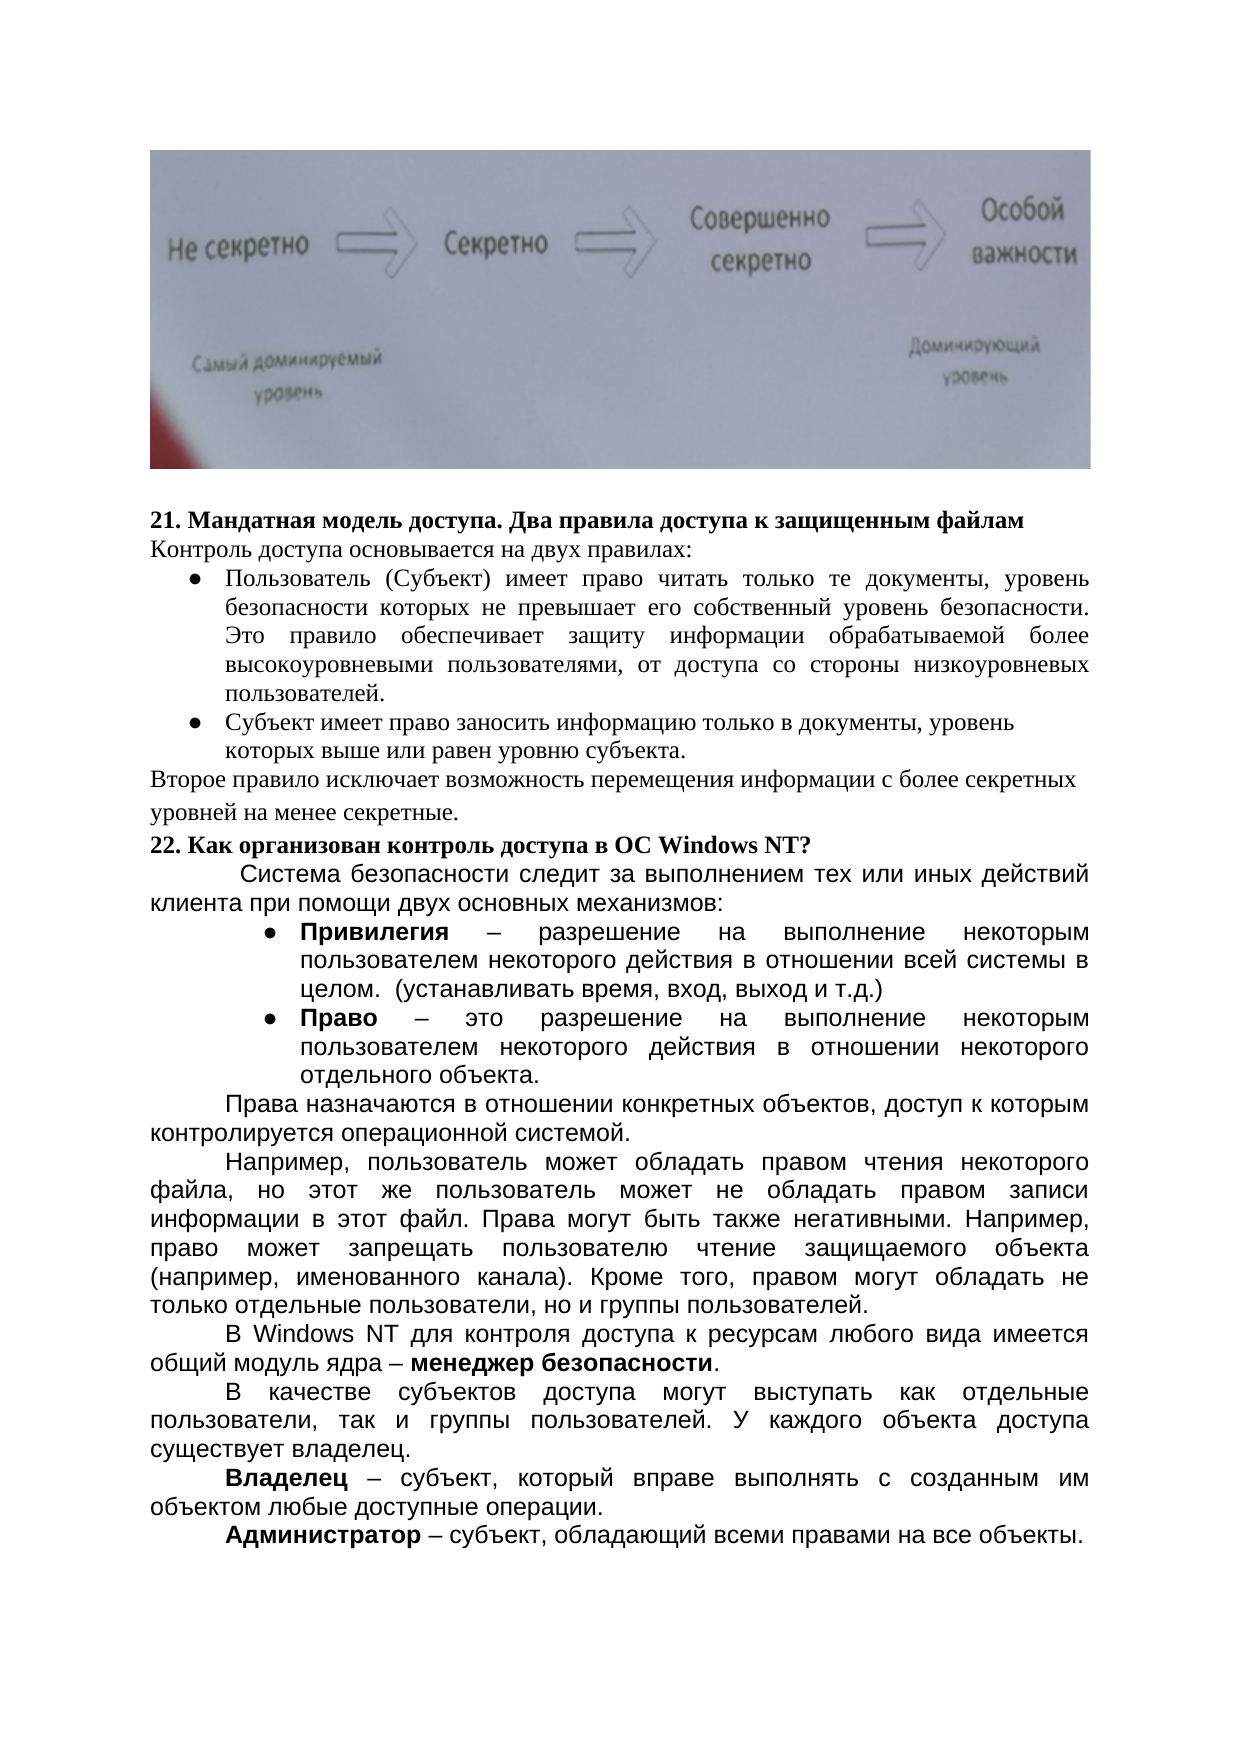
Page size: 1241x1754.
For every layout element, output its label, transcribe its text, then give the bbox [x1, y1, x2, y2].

text Например, пользователь может обладать правом чтения некоторого файла, но этот же пользователь может не обладать правом записи информации в этот файл. Права могут быть так­же негативными. Например, право может запрещать пользователю чтение защищаемого объекта (например, именованного канала). Кроме того, правом могут обладать не только отдельные пользователи, но и группы пользователей. [150, 1147, 1090, 1319]
picture [150, 150, 1091, 469]
title Пользователь (Субъект) имеет право читать только те документы, уровень безопасности которых не превышает его собственный уровень безопасности. Это правило обеспечивает защиту информации обрабатываемой более высокоуровневыми пользователями, от доступа со стороны низкоуровневых пользователей. [187, 563, 1090, 707]
list Привилегия – разрешение на выполнение некоторым пользователем некоторого действия в отношении всей системы в целом. (устанавливать время, вход, выход и т.д.) [262, 917, 1090, 1003]
title 22. Как организован контроль доступа в ОС Windows NT? [150, 830, 1090, 859]
title Контроль доступа основывается на двух правилах: [150, 534, 1090, 563]
title 21. Мандатная модель доступа. Два правила доступа к защищенным файлам [150, 506, 1090, 534]
text Владелец – субъект, который вправе выполнять с созданным им объектом любые доступные операции. [150, 1463, 1090, 1520]
text Администратор – субъект, обладающий всеми правами на все объекты. [150, 1520, 1090, 1549]
list Право – это разрешение на выполнение некоторым пользователем некоторого действия в отношении некоторого отдельного объекта. [262, 1003, 1090, 1089]
title Субъект имеет право заносить информацию только в документы, уровень которых выше или равен уровню субъекта. [187, 707, 1090, 764]
text В Windows NT для контроля доступа к ресурсам любого вида имеется общий модуль ядра – менеджер безопасности. [150, 1319, 1090, 1377]
text Права назначаются в отношении конкретных объектов, доступ к которым контролируется операционной системой. [150, 1089, 1090, 1147]
text В качестве субъектов доступа могут выступать как отдельные пользователи, так и группы пользователей. У каждого объекта доступа существует владелец. [150, 1377, 1090, 1463]
text Второе правило исключает возможность перемещения информации с более секретных уровней на менее секретные. [150, 764, 1090, 826]
text Система безопасности следит за выполнением тех или иных действий клиента при помощи двух основных механизмов: [150, 859, 1090, 917]
